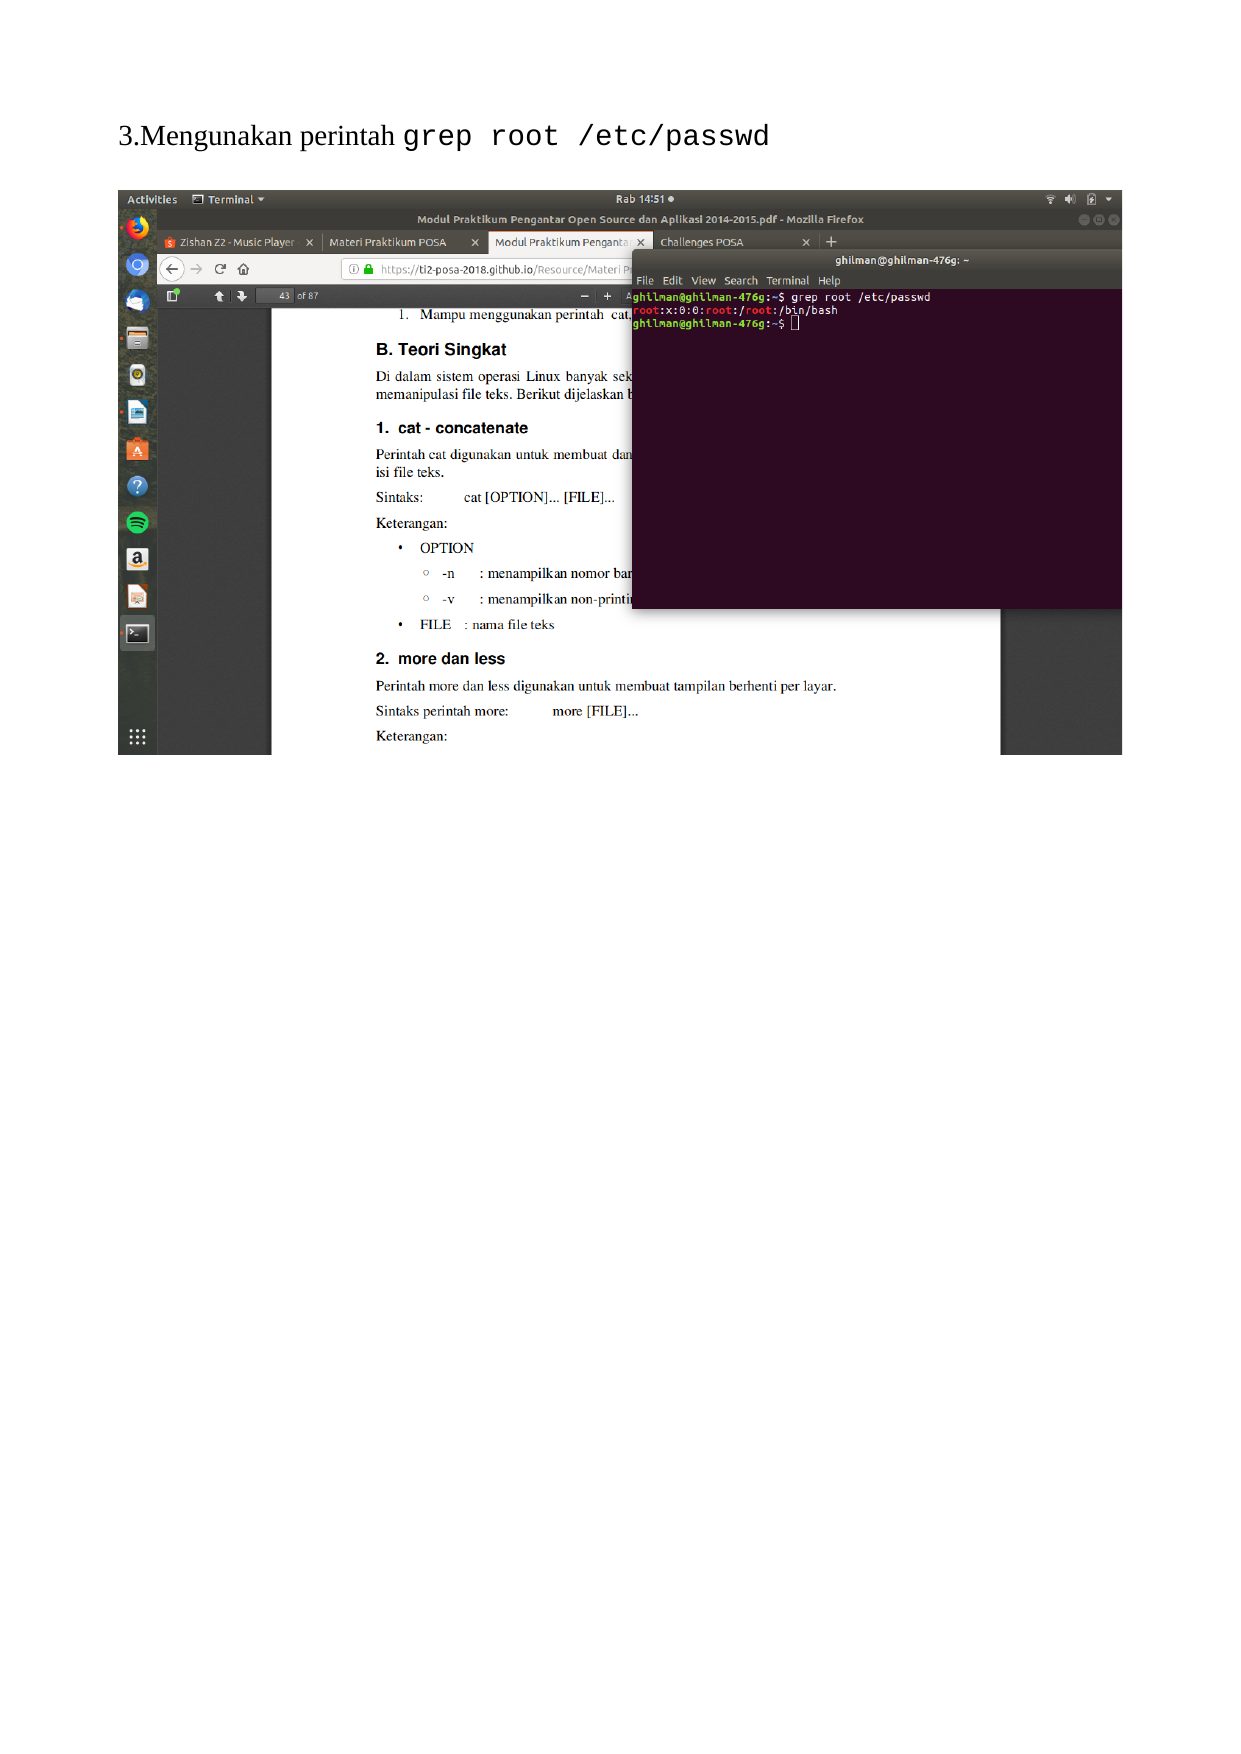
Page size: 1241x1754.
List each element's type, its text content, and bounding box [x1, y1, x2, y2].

text 3.Mengunakan perintah grep root /etc/passwd [118, 118, 1122, 154]
picture [118, 190, 1123, 755]
